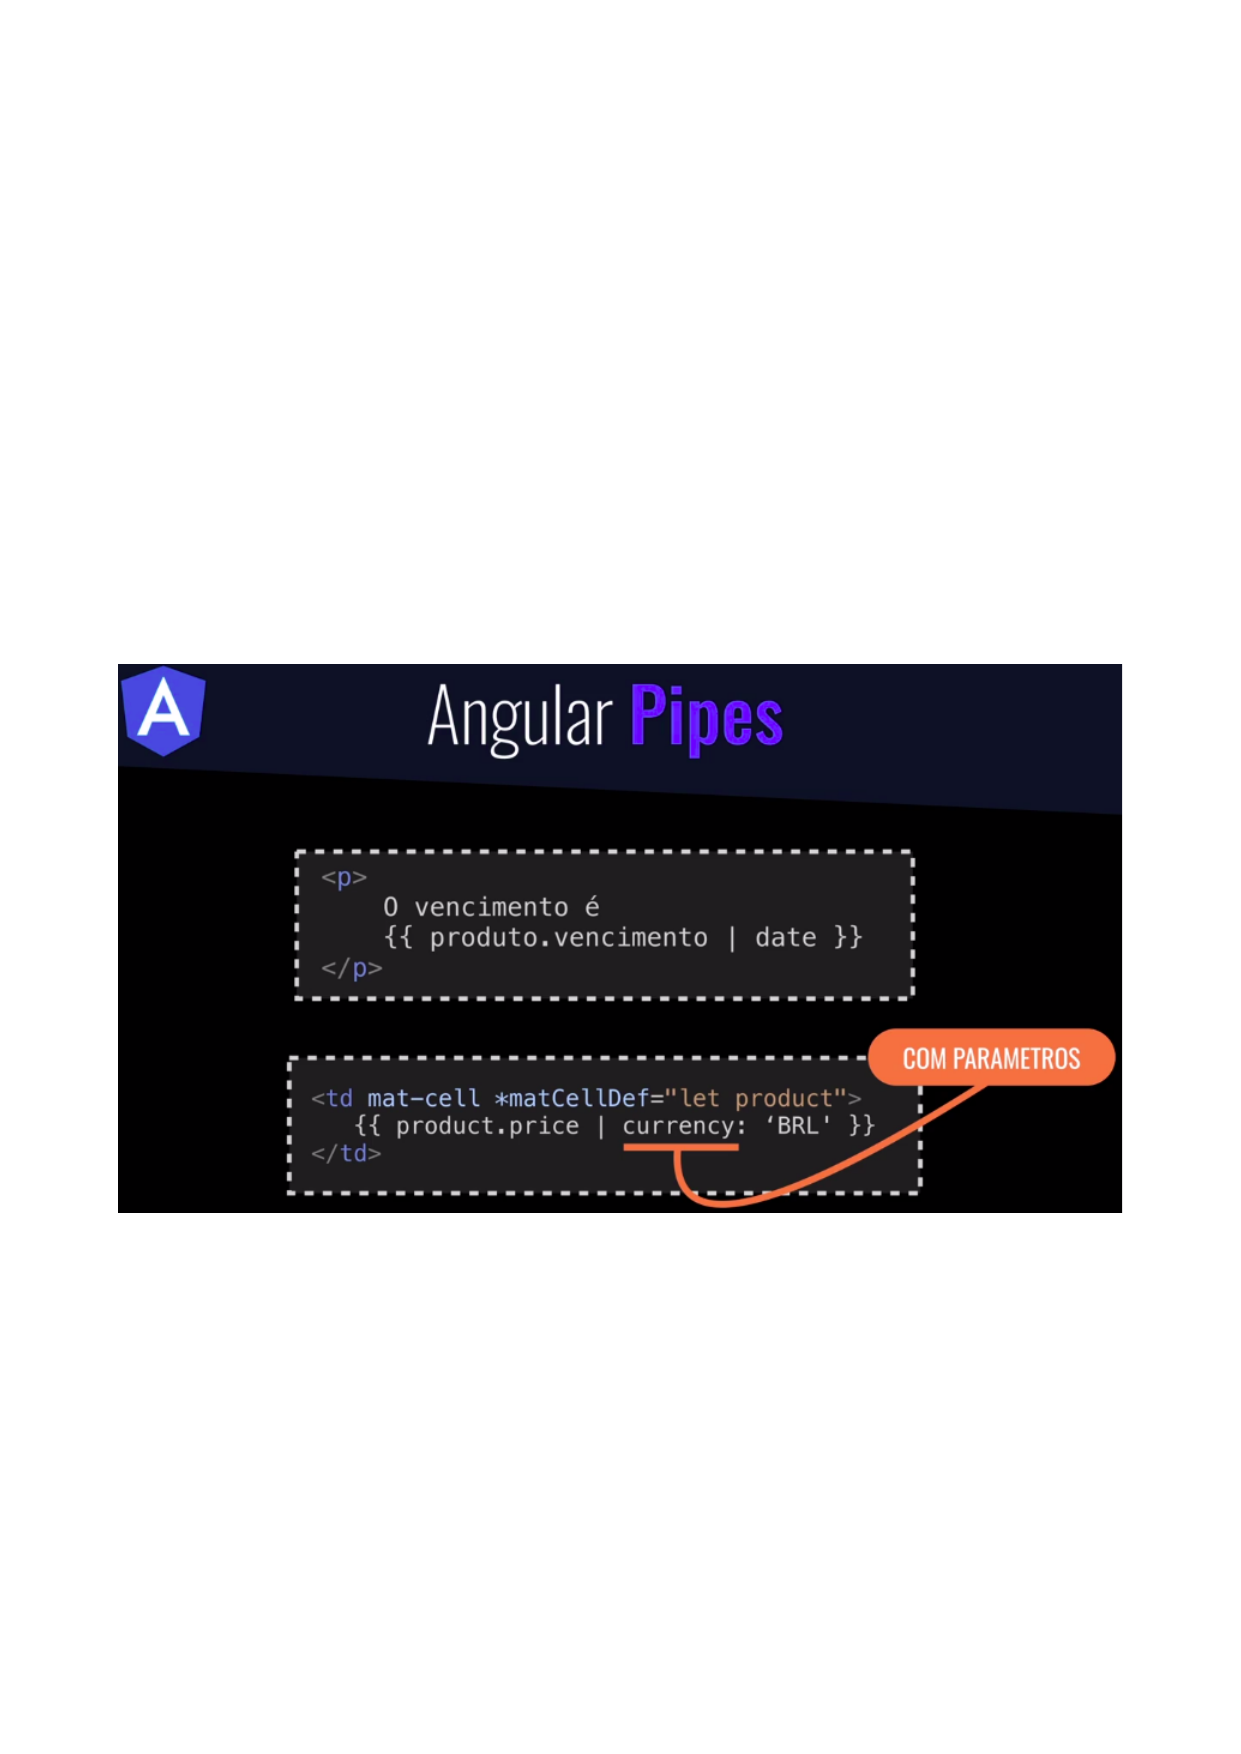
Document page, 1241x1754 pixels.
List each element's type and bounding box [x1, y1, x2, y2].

picture [118, 664, 1123, 1213]
